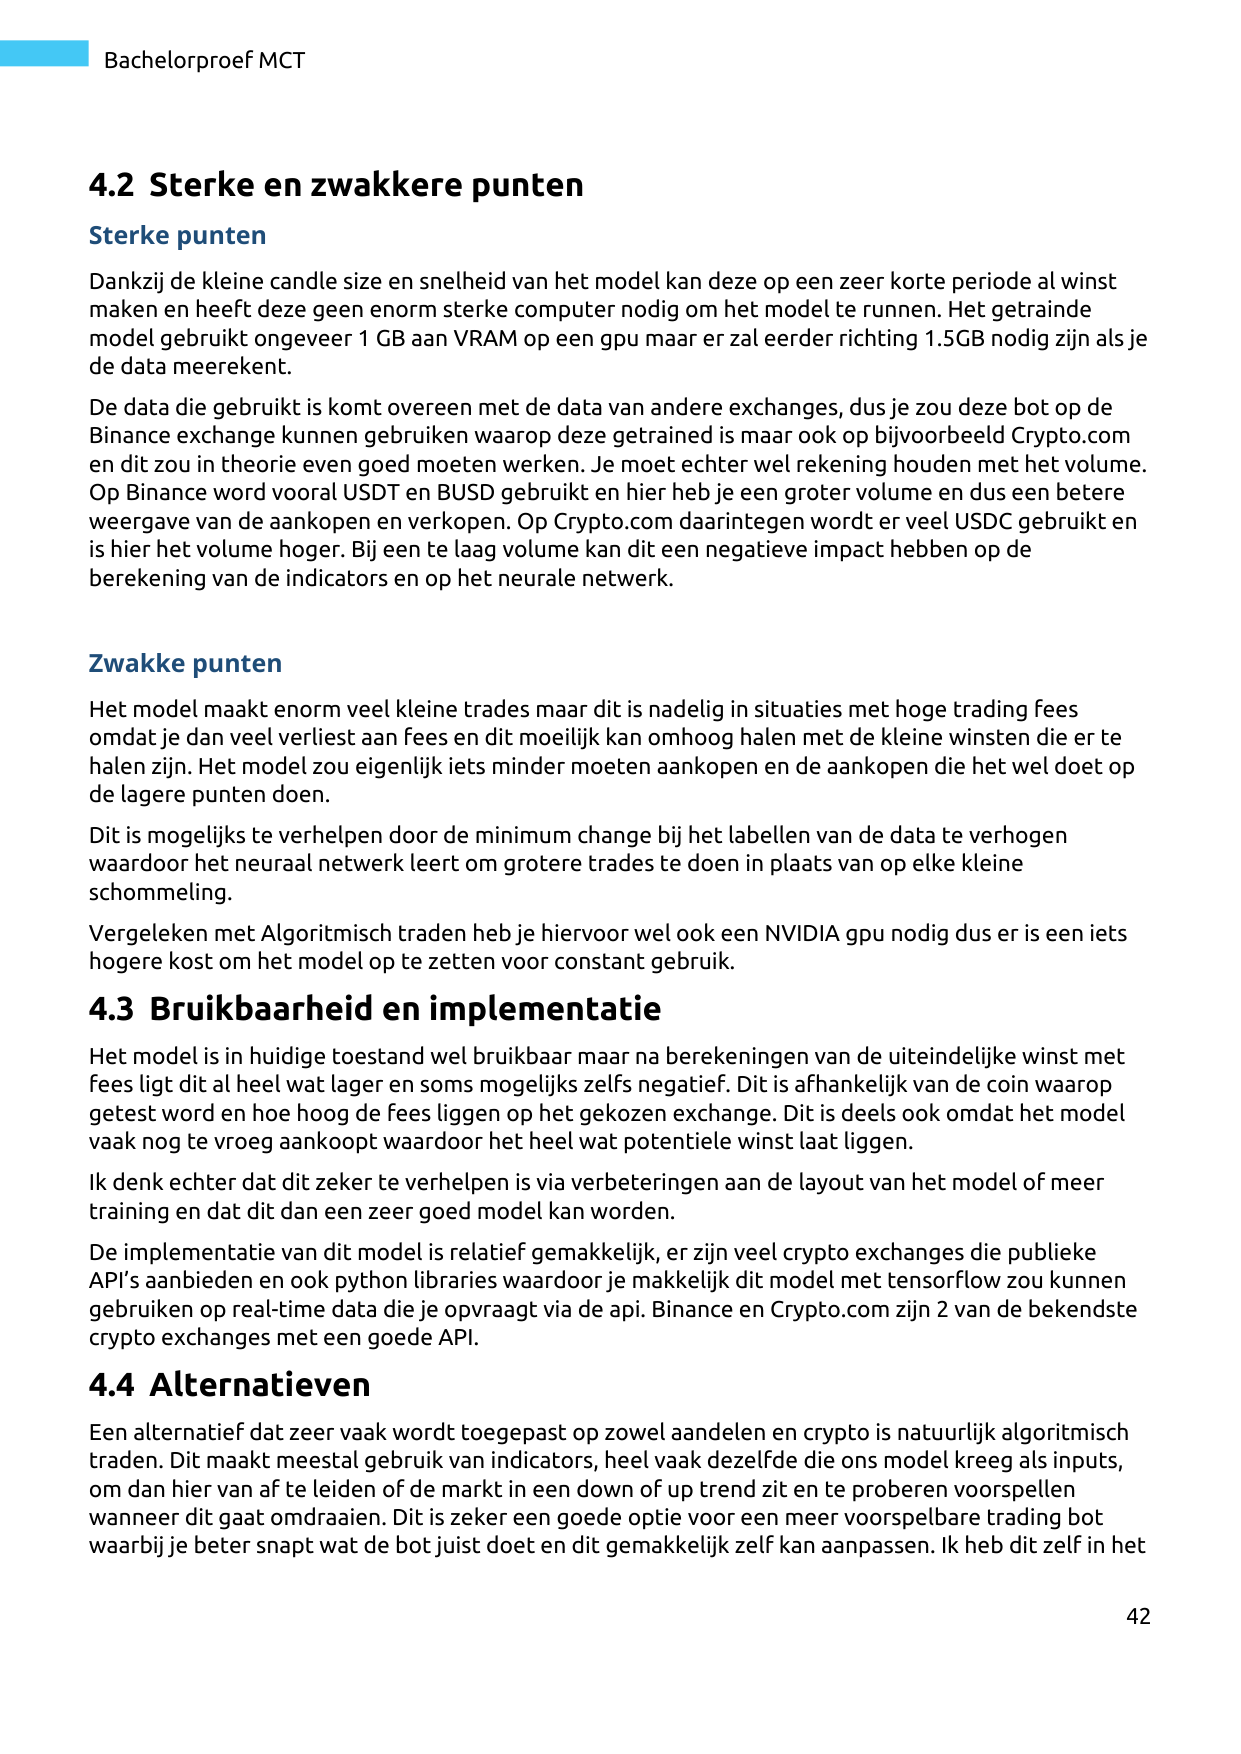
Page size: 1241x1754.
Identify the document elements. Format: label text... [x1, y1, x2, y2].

text Een alternatief dat zeer vaak wordt toegepast op zowel aandelen en crypto is natuurlijk algoritmisch traden. Dit maakt meestal gebruik van indicators, heel vaak dezelfde die ons model kreeg als inputs, om dan hier van af te leiden of de markt in een down of up trend zit en te proberen voorspellen wanneer dit gaat omdraaien. Dit is zeker een goede optie voor een meer voorspelbare trading bot waarbij je beter snapt wat de bot juist doet en dit gemakkelijk zelf kan aanpassen. Ik heb dit zelf in het [89, 1418, 1152, 1558]
subtitle Sterke en zwakkere punten [89, 164, 1152, 202]
subtitle Alternatieven [89, 1364, 1152, 1403]
subtitle Sterke punten [89, 218, 1152, 252]
subtitle Bruikbaarheid en implementatie [89, 989, 1152, 1027]
subtitle Zwakke punten [89, 646, 1152, 680]
text Het model is in huidige toestand wel bruikbaar maar na berekeningen van de uiteindelijke winst met fees ligt dit al heel wat lager en soms mogelijks zelfs negatief. Dit is afhankelijk van de coin waarop getest word en hoe hoog de fees liggen op het gekozen exchange. Dit is deels ook omdat het model vaak nog te vroeg aankoopt waardoor het heel wat potentiele winst laat liggen. [89, 1042, 1152, 1154]
text Het model maakt enorm veel kleine trades maar dit is nadelig in situaties met hoge trading fees omdat je dan veel verliest aan fees en dit moeilijk kan omhoog halen met de kleine winsten die er te halen zijn. Het model zou eigenlijk iets minder moeten aankopen en de aankopen die het wel doet op de lagere punten doen. [89, 695, 1152, 807]
text De implementatie van dit model is relatief gemakkelijk, er zijn veel crypto exchanges die publieke API’s aanbieden en ook python libraries waardoor je makkelijk dit model met tensorflow zou kunnen gebruiken op real-time data die je opvraagt via de api. Binance en Crypto.com zijn 2 van de bekendste crypto exchanges met een goede API. [89, 1238, 1152, 1350]
text De data die gebruikt is komt overeen met de data van andere exchanges, dus je zou deze bot op de Binance exchange kunnen gebruiken waarop deze getrained is maar ook op bijvoorbeeld Crypto.com en dit zou in theorie even goed moeten werken. Je moet echter wel rekening houden met het volume. Op Binance word vooral USDT en BUSD gebruikt en hier heb je een groter volume en dus een betere weergave van de aankopen en verkopen. Op Crypto.com daarintegen wordt er veel USDC gebruikt en is hier het volume hoger. Bij een te laag volume kan dit een negatieve impact hebben op de berekening van de indicators en op het neurale netwerk. [89, 393, 1152, 590]
text Vergeleken met Algoritmisch traden heb je hiervoor wel ook een NVIDIA gpu nodig dus er is een iets hogere kost om het model op te zetten voor constant gebruik. [89, 919, 1152, 974]
text Ik denk echter dat dit zeker te verhelpen is via verbeteringen aan de layout van het model of meer training en dat dit dan een zeer goed model kan worden. [89, 1169, 1152, 1223]
text Dit is mogelijks te verhelpen door de minimum change bij het labellen van de data te verhogen waardoor het neuraal netwerk leert om grotere trades te doen in plaats van op elke kleine schommeling. [89, 821, 1152, 905]
text Dankzij de kleine candle size en snelheid van het model kan deze op een zeer korte periode al winst maken en heeft deze geen enorm sterke computer nodig om het model te runnen. Het getrainde model gebruikt ongeveer 1 GB aan VRAM op een gpu maar er zal eerder richting 1.5GB nodig zijn als je de data meerekent. [89, 267, 1152, 379]
